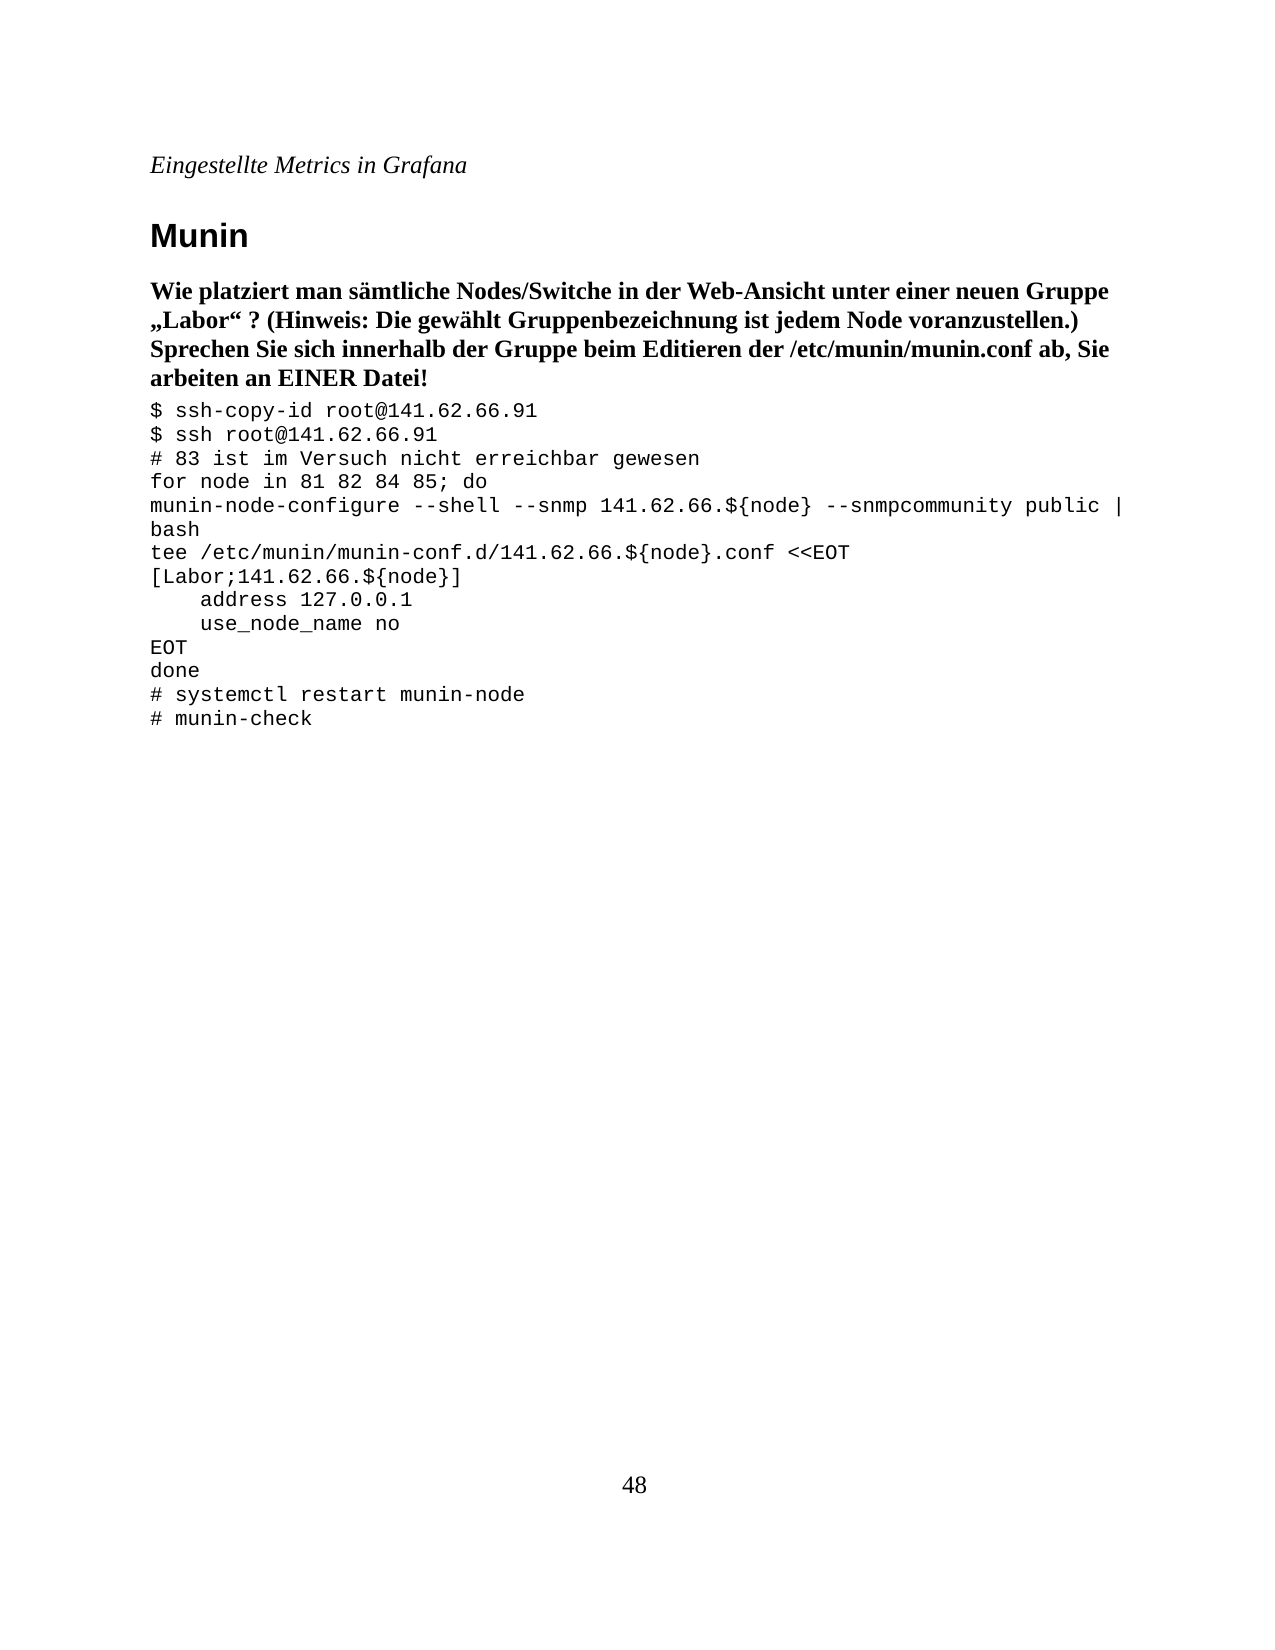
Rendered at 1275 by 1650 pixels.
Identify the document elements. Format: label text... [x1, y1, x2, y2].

text # systemctl restart munin-node [150, 684, 1125, 708]
text [Labor;141.62.66.${node}] [150, 566, 1125, 589]
text Eingestellte Metrics in Grafana [150, 150, 1125, 179]
text EOT [150, 637, 1125, 660]
text # munin-check [150, 708, 1125, 731]
text tee /etc/munin/munin-conf.d/141.62.66.${node}.conf <<EOT [150, 542, 1125, 566]
text Wie platziert man sämtliche Nodes/Switche in der Web-Ansicht unter einer neuen Gruppe „Labor“ ? (Hinweis: Die gewählt Gruppenbezeichnung ist jedem Node voranzustellen.) Sprechen Sie sich innerhalb der Gruppe beim Editieren der /etc/munin/munin.conf ab, Sie arbeiten an EINER Datei! [150, 276, 1125, 391]
text munin-node-configure --shell --snmp 141.62.66.${node} --snmpcommunity public | bash [150, 495, 1125, 542]
text $ ssh root@141.62.66.91 [150, 424, 1125, 448]
text use_node_name no [150, 613, 1125, 637]
text for node in 81 82 84 85; do [150, 471, 1125, 495]
subtitle Munin [150, 216, 1125, 255]
text address 127.0.0.1 [150, 589, 1125, 613]
text # 83 ist im Versuch nicht erreichbar gewesen [150, 448, 1125, 471]
text done [150, 660, 1125, 684]
text $ ssh-copy-id root@141.62.66.91 [150, 400, 1125, 424]
